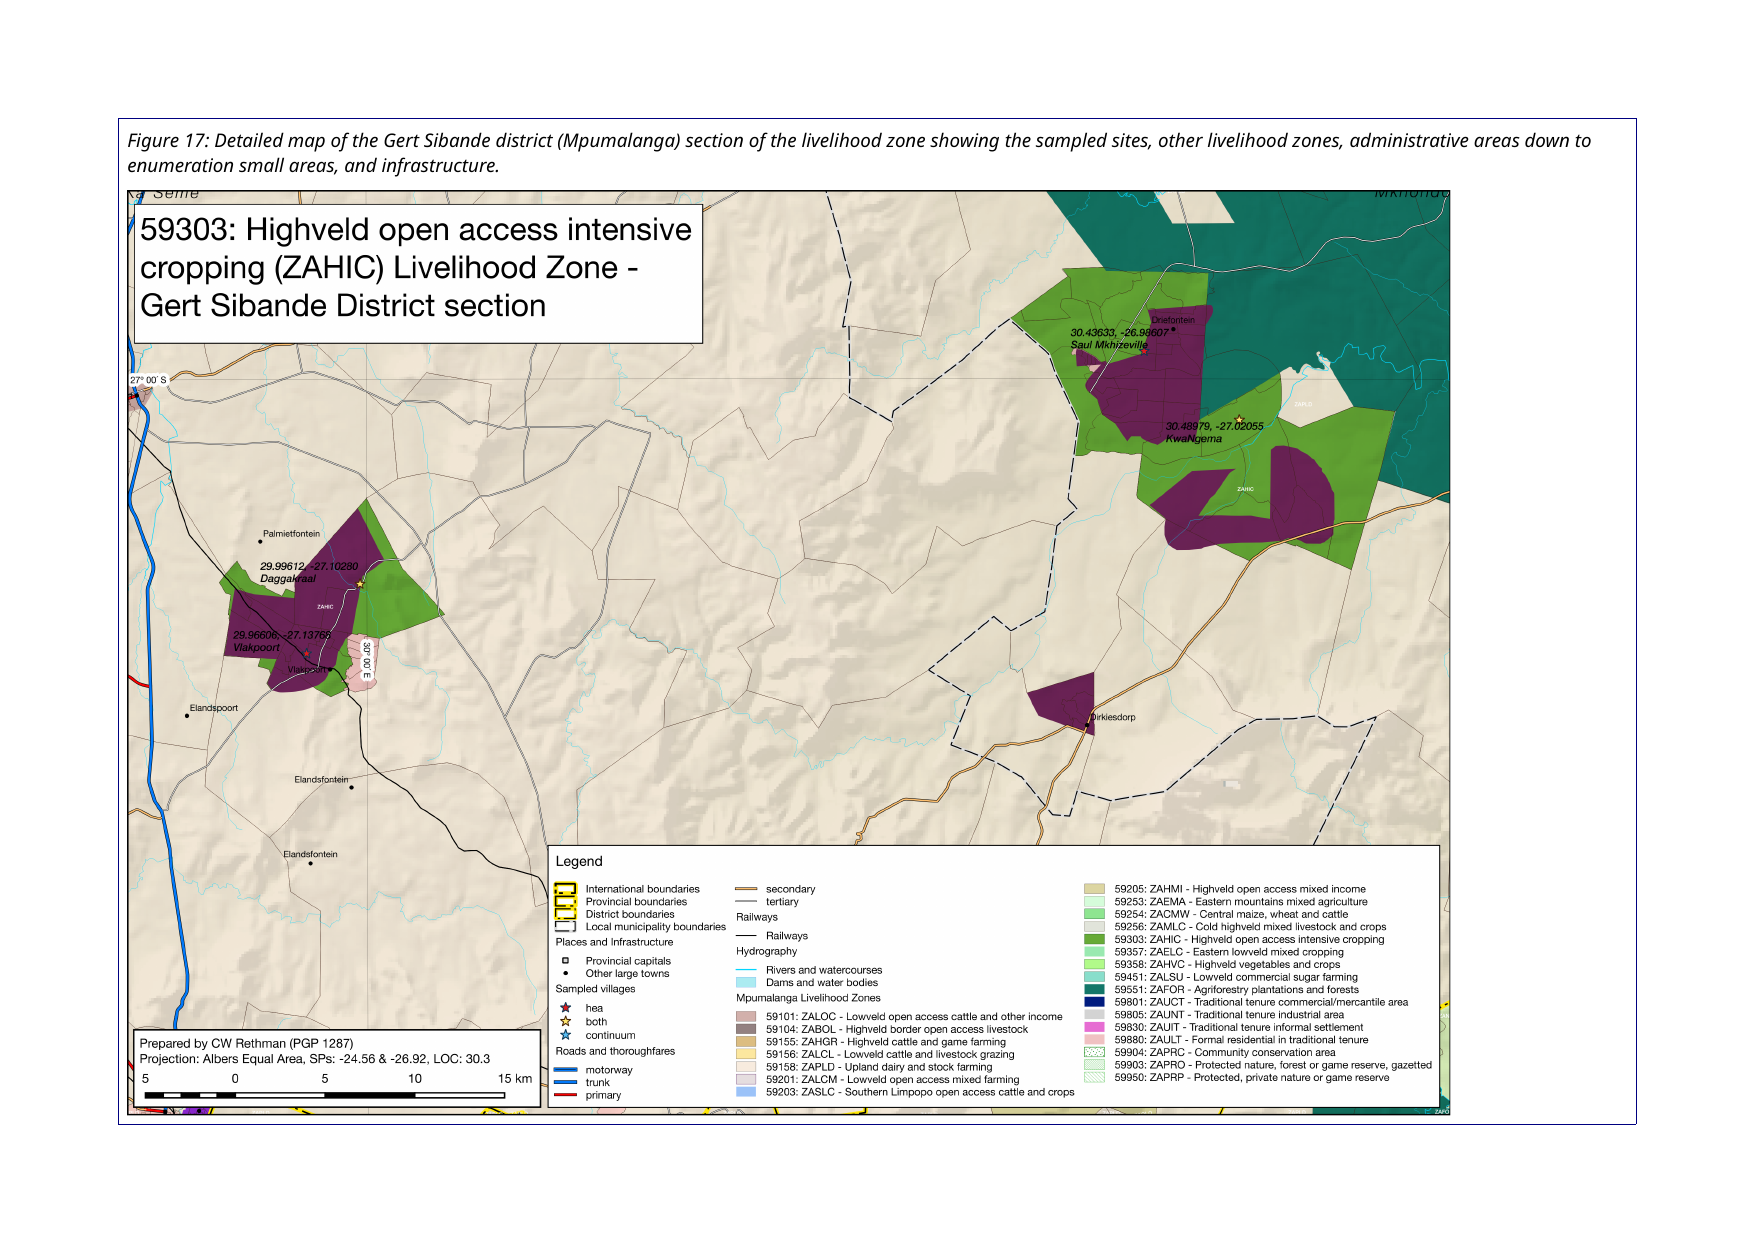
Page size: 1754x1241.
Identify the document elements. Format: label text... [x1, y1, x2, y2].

picture [127, 190, 1451, 1116]
text Figure 17: Detailed map of the Gert Sibande district (Mpumalanga) section of the livelihood zone showing the sampled sites, other livelihood zones, administrative areas down to enumeration small areas, and infrastructure. [127, 127, 1627, 178]
